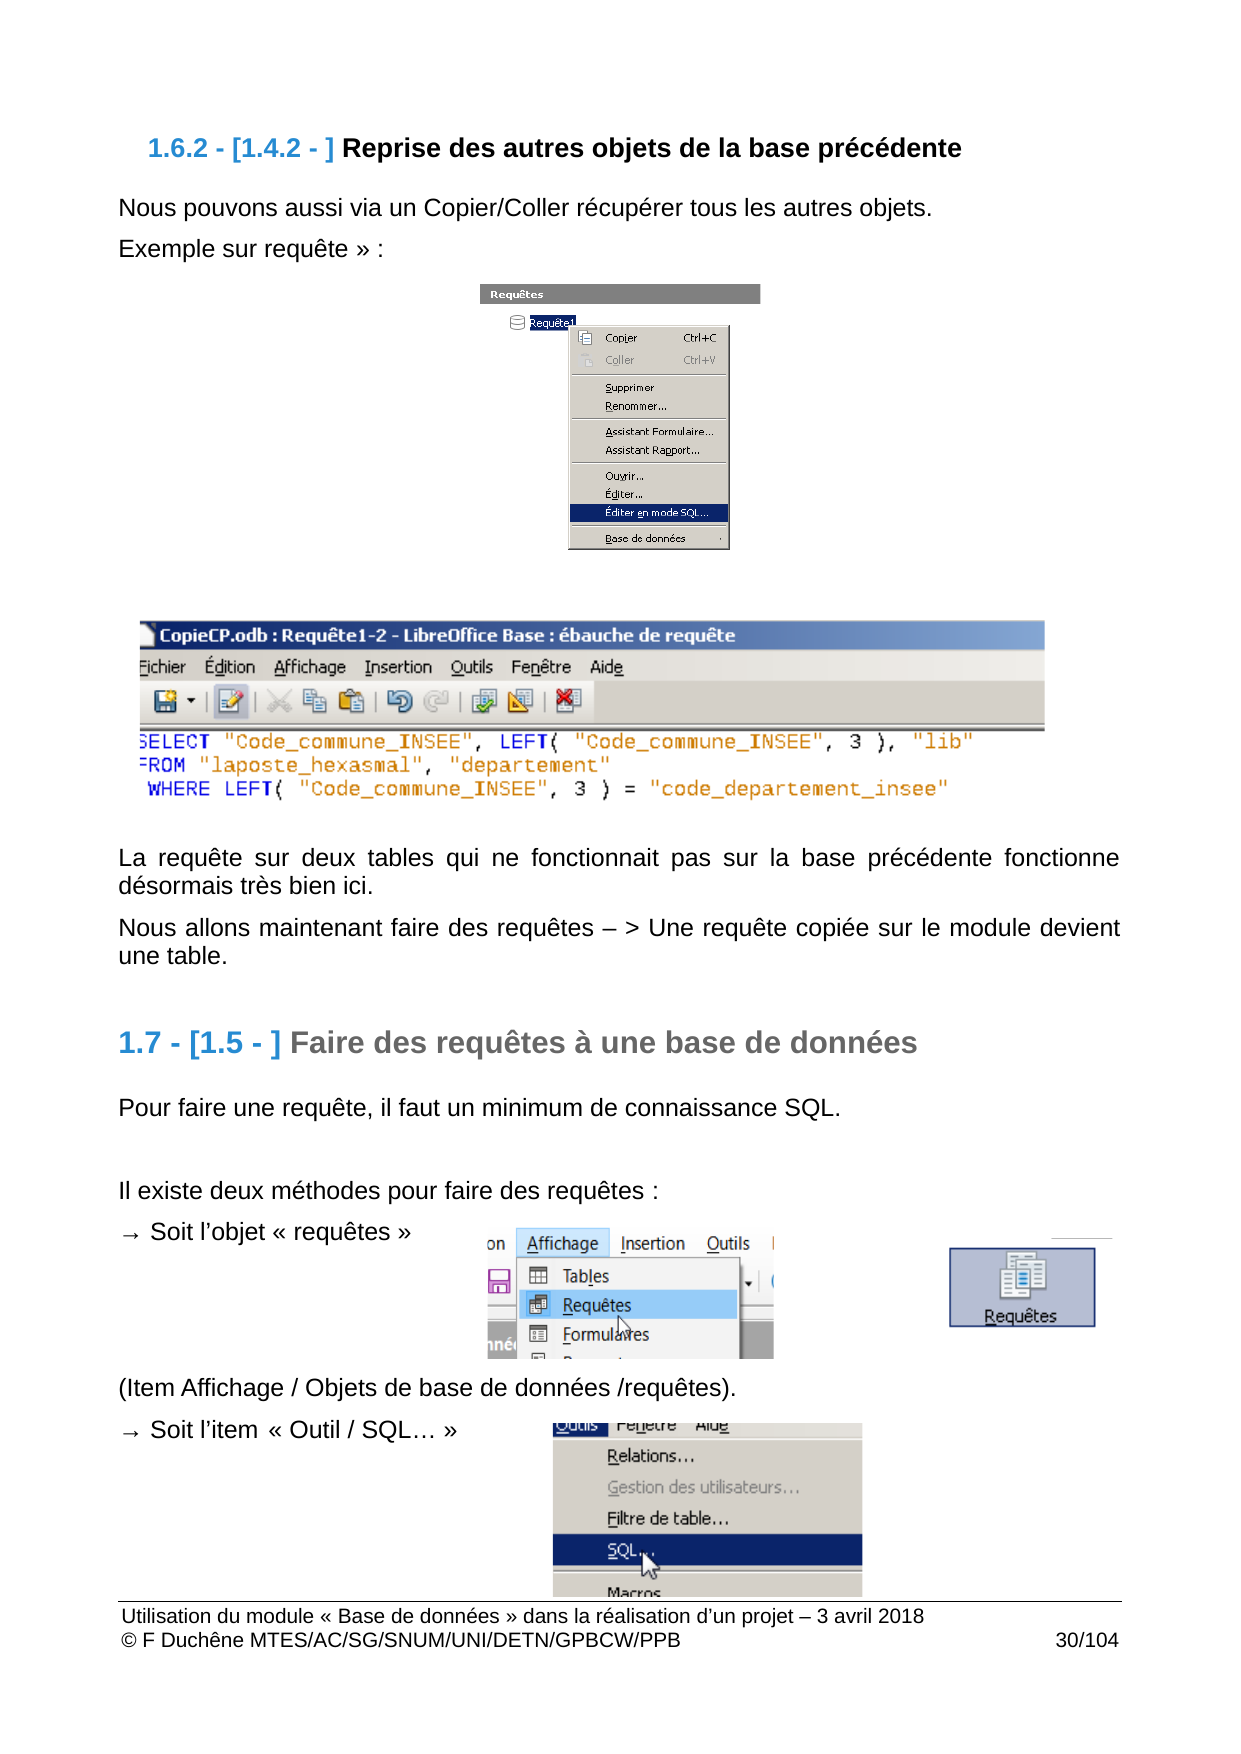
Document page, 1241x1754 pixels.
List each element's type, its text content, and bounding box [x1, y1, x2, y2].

picture [139, 620, 1045, 827]
picture [552, 1423, 863, 1597]
text Nous allons maintenant faire des requêtes – > Une requête copiée sur le module devient une table. [118, 912, 1122, 970]
text [774, 1217, 1122, 1246]
text Nous pouvons aussi via un Copier/Coller récupérer tous les autres objets. [118, 192, 1122, 221]
text Pour faire une requête, il faut un minimum de connaissance SQL. [118, 1093, 1122, 1122]
text → Soit l’item « Outil / SQL… » [118, 1415, 1122, 1443]
picture [487, 1217, 774, 1359]
subtitle Faire des requêtes à une base de données [118, 1024, 1122, 1060]
subtitle Reprise des autres objets de la base précédente [148, 132, 1122, 164]
text Il existe deux méthodes pour faire des requêtes : [118, 1176, 1122, 1205]
text La requête sur deux tables qui ne fonctionnait pas sur la base précédente fonctionne désormais très bien ici. [118, 842, 1122, 900]
picture [948, 1238, 1113, 1340]
text (Item Affichage / Objets de base de données /requêtes). [118, 1373, 1122, 1402]
text Exemple sur requête » : [118, 234, 1122, 262]
text → Soit l’objet « requêtes » [118, 1217, 487, 1246]
